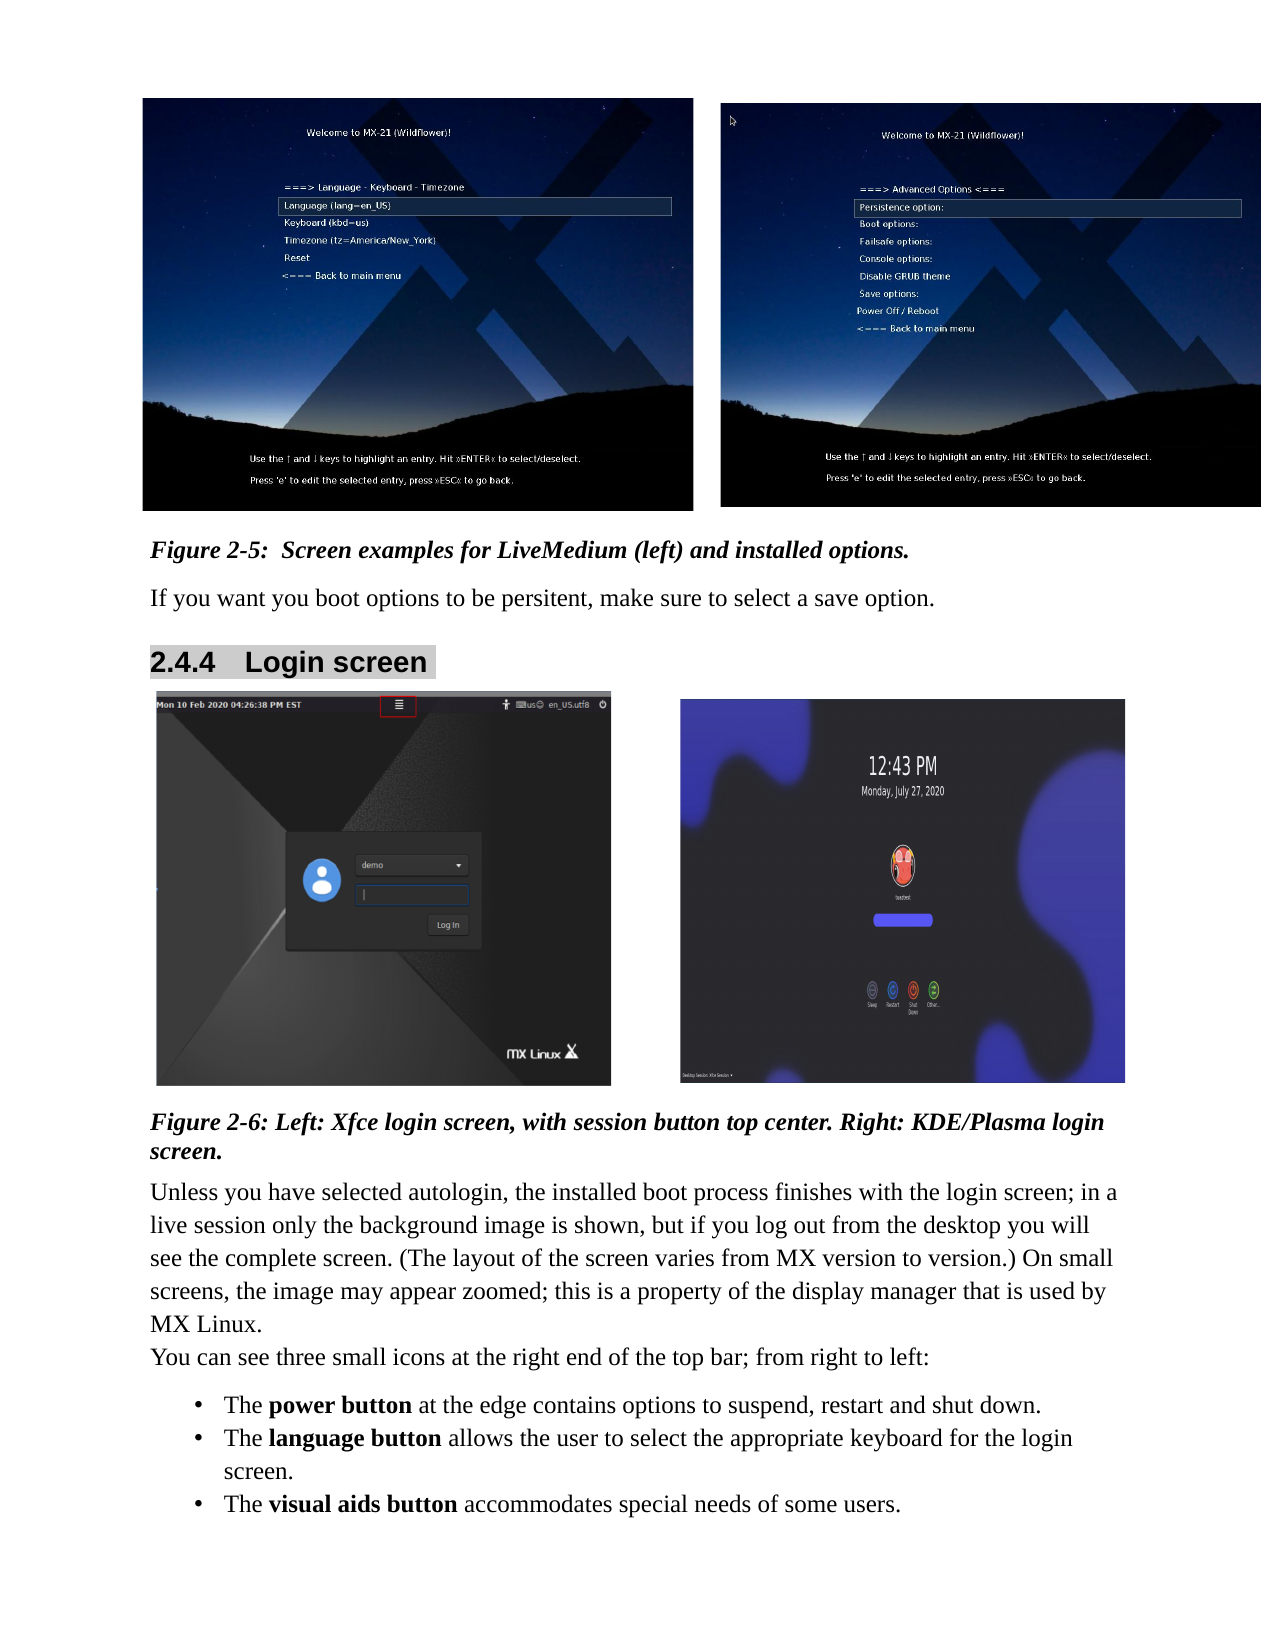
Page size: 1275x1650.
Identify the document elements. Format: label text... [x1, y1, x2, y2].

text Figure 2-5: Screen examples for LiveMedium (left) and installed options. [150, 535, 1125, 564]
list The language button allows the user to select the appropriate keyboard for the login screen. [194, 1423, 1125, 1485]
text You can see three small icons at the right end of the top bar; from right to left: [150, 1342, 1125, 1371]
picture [720, 103, 1261, 507]
text If you want you boot options to be persitent, make sure to select a save option. [150, 583, 1125, 611]
list The power button at the edge contains options to suspend, restart and shut down. [194, 1390, 1125, 1419]
subtitle 2.4.4 Login screen [436, 645, 1125, 679]
text Unless you have selected autologin, the installed boot process finishes with the login screen; in a live session only the background image is shown, but if you log out from the desktop you will see the complete screen. (The layout of the screen varies from MX version to version.) On small screens, the image may appear zoomed; this is a property of the display manager that is used by MX Linux. [150, 1177, 1125, 1338]
list The visual aids button accommodates special needs of some users. [194, 1489, 1125, 1518]
text Figure 2-6: Left: Xfce login screen, with session button top center. Right: KDE/Plasma login screen. [150, 1107, 1125, 1165]
picture [156, 691, 612, 1086]
picture [680, 699, 1125, 1083]
picture [142, 98, 694, 511]
